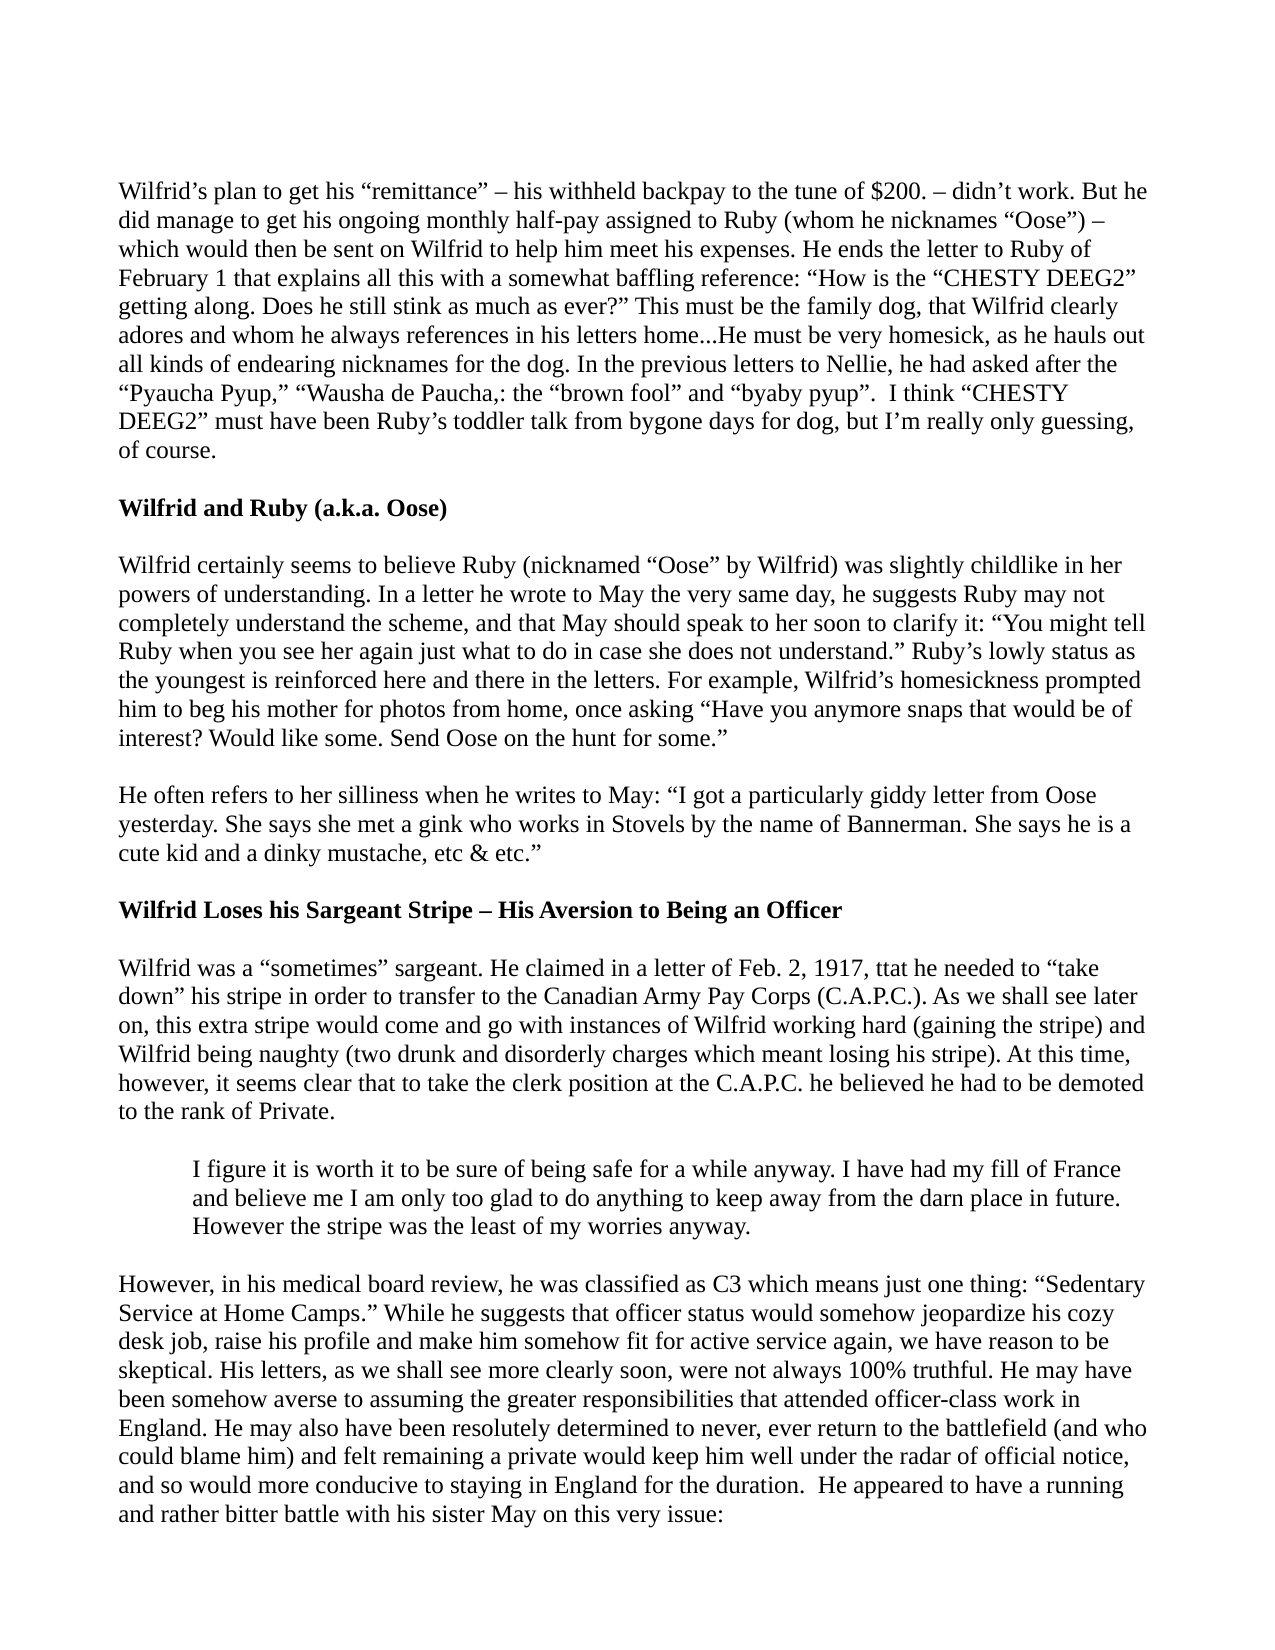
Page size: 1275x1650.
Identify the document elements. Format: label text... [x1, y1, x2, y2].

text Wilfrid Loses his Sargeant Stripe – His Aversion to Being an Officer [118, 895, 1157, 924]
text He often refers to her silliness when he writes to May: “I got a particularly giddy letter from Oose yesterday. She says she met a gink who works in Stovels by the name of Bannerman. She says he is a cute kid and a dinky mustache, etc & etc.” [118, 780, 1157, 866]
text I figure it is worth it to be sure of being safe for a while anyway. I have had my fill of France and believe me I am only too glad to do anything to keep away from the darn place in future. However the stripe was the least of my worries anyway. [192, 1154, 1157, 1240]
text However, in his medical board review, he was classified as C3 which means just one thing: “Sedentary Service at Home Camps.” While he suggests that officer status would somehow jeopardize his cozy desk job, raise his profile and make him somehow fit for active service again, we have reason to be skeptical. His letters, as we shall see more clearly soon, were not always 100% truthful. He may have been somehow averse to assuming the greater responsibilities that attended officer-class work in England. He may also have been resolutely determined to never, ever return to the battlefield (and who could blame him) and felt remaining a private would keep him well under the radar of official notice, and so would more conducive to staying in England for the duration. He appeared to have a running and rather bitter battle with his sister May on this very issue: [118, 1269, 1157, 1528]
text Wilfrid certainly seems to believe Ruby (nicknamed “Oose” by Wilfrid) was slightly childlike in her powers of understanding. In a letter he wrote to May the very same day, he suggests Ruby may not completely understand the scheme, and that May should speak to her soon to clarify it: “You might tell Ruby when you see her again just what to do in case she does not understand.” Ruby’s lowly status as the youngest is reinforced here and there in the letters. For example, Wilfrid’s homesickness prompted him to beg his mother for photos from home, once asking “Have you anymore snaps that would be of interest? Would like some. Send Oose on the hunt for some.” [118, 550, 1157, 751]
text Wilfrid’s plan to get his “remittance” – his withheld backpay to the tune of $200. – didn’t work. But he did manage to get his ongoing monthly half-pay assigned to Ruby (whom he nicknames “Oose”) – which would then be sent on Wilfrid to help him meet his expenses. He ends the letter to Ruby of February 1 that explains all this with a somewhat baffling reference: “How is the “CHESTY DEEG2” getting along. Does he still stink as much as ever?” This must be the family dog, that Wilfrid clearly adores and whom he always references in his letters home...He must be very homesick, as he hauls out all kinds of endearing nicknames for the dog. In the previous letters to Nellie, he had asked after the “Pyaucha Pyup,” “Wausha de Paucha,: the “brown fool” and “byaby pyup”. I think “CHESTY DEEG2” must have been Ruby’s toddler talk from bygone days for dog, but I’m really only guessing, of course. [118, 176, 1157, 464]
text Wilfrid was a “sometimes” sargeant. He claimed in a letter of Feb. 2, 1917, ttat he needed to “take down” his stripe in order to transfer to the Canadian Army Pay Corps (C.A.P.C.). As we shall see later on, this extra stripe would come and go with instances of Wilfrid working hard (gaining the stripe) and Wilfrid being naughty (two drunk and disorderly charges which meant losing his stripe). At this time, however, it seems clear that to take the clerk position at the C.A.P.C. he believed he had to be demoted to the rank of Private. [118, 953, 1157, 1125]
text Wilfrid and Ruby (a.k.a. Oose) [118, 493, 1157, 521]
